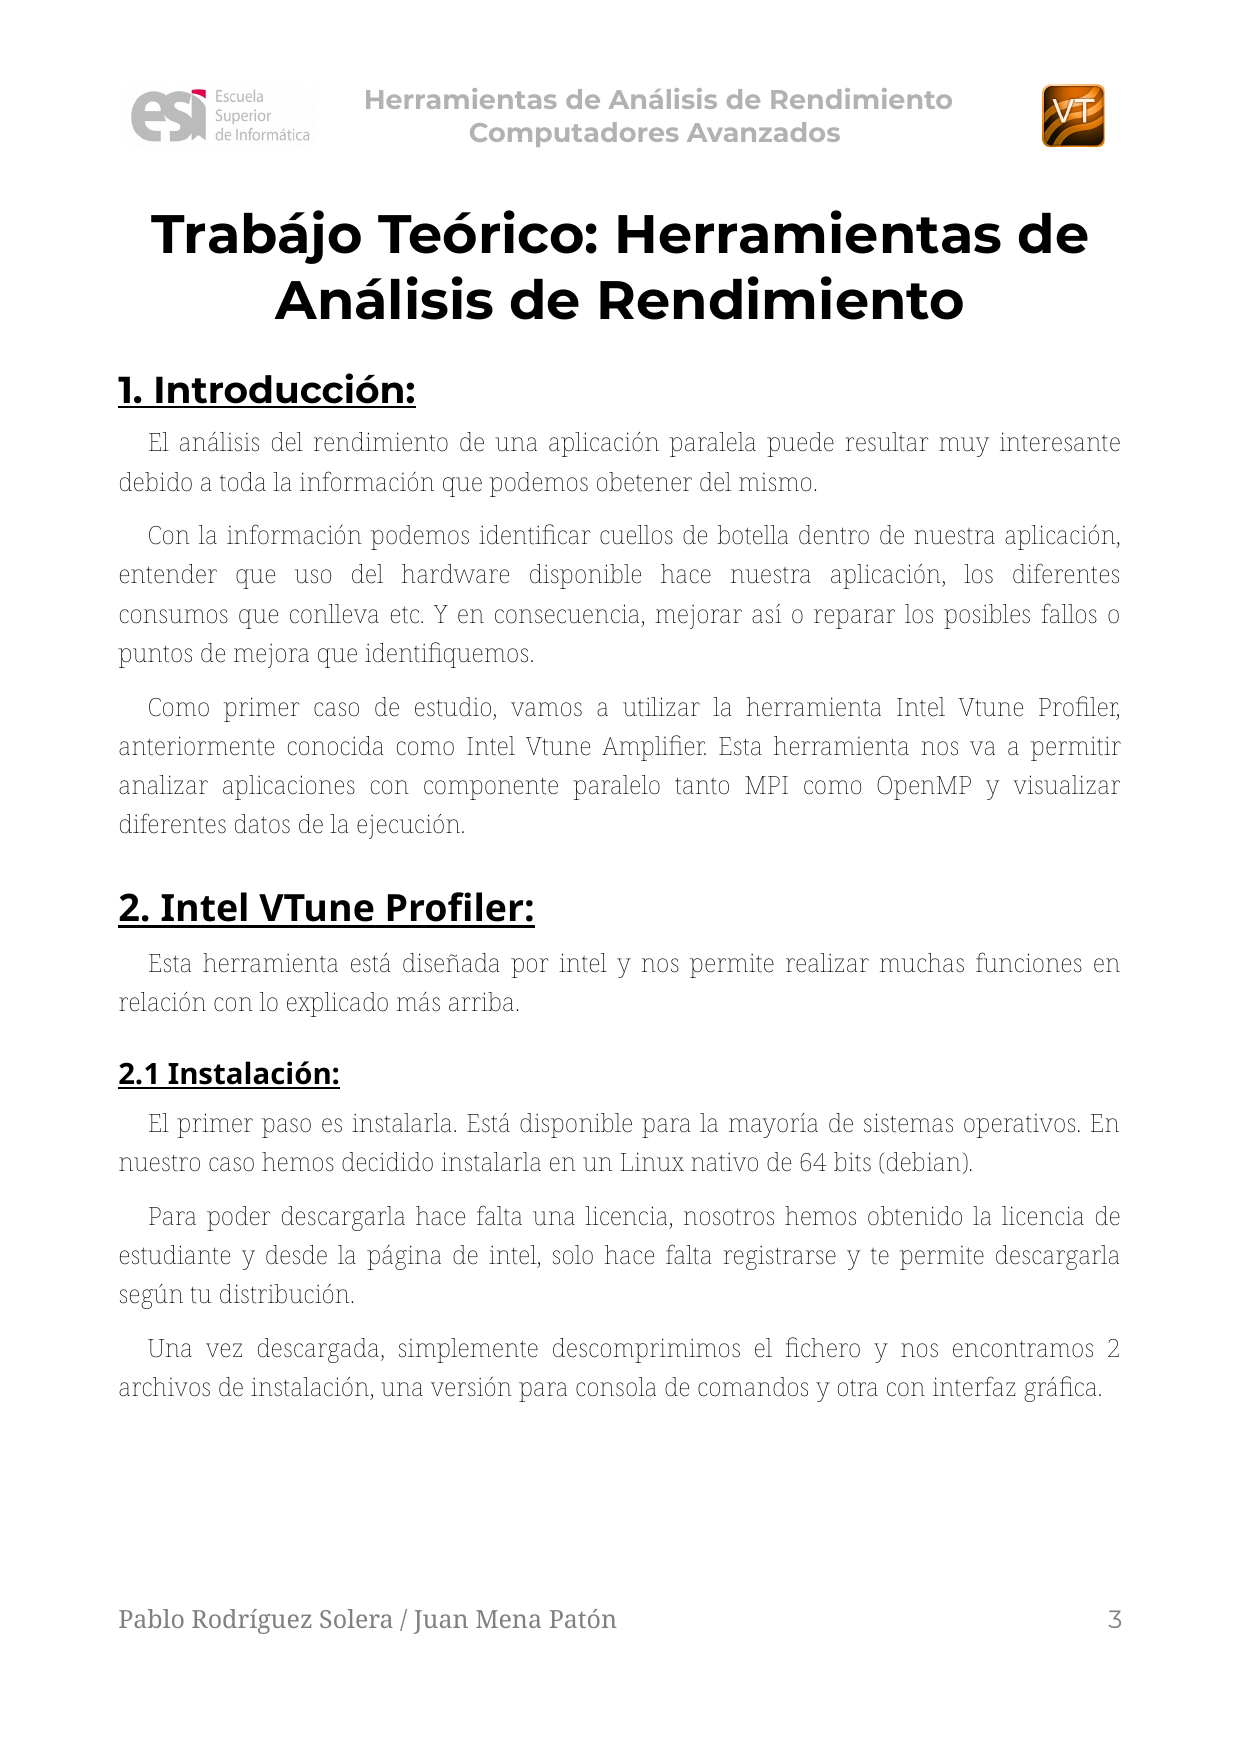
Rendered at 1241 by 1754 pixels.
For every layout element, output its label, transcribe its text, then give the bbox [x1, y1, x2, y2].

text Una vez descargada, simplemente descomprimimos el fichero y nos encontramos 2 archivos de instalación, una versión para consola de comandos y otra con interfaz gráfica. [118, 1330, 1122, 1404]
picture [124, 82, 315, 147]
subtitle 1. Introducción: [118, 367, 1122, 412]
text Con la información podemos identificar cuellos de botella dentro de nuestra aplicación, entender que uso del hardware disponible hace nuestra aplicación, los diferentes consumos que conlleva etc. Y en consecuencia, mejorar así o reparar los posibles fallos o puntos de mejora que identifiquemos. [118, 518, 1122, 669]
text Como primer caso de estudio, vamos a utilizar la herramienta Intel Vtune Profiler, anteriormente conocida como Intel Vtune Amplifier. Esta herramienta nos va a permitir analizar aplicaciones con componente paralelo tanto MPI como OpenMP y visualizar diferentes datos de la ejecución. [118, 689, 1122, 841]
text El primer paso es instalarla. Está disponible para la mayoría de sistemas operativos. En nuestro caso hemos decidido instalarla en un Linux nativo de 64 bits (debian). [118, 1105, 1122, 1179]
text Esta herramienta está diseñada por intel y nos permite realizar muchas funciones en relación con lo explicado más arriba. [118, 945, 1122, 1019]
picture [1042, 84, 1105, 147]
subtitle 2.1 Instalación: [118, 1053, 1122, 1093]
subtitle 2. Intel VTune Profiler: [118, 881, 1122, 933]
subtitle Trabájo Teórico: Herramientas de Análisis de Rendimiento [118, 201, 1122, 333]
text El análisis del rendimiento de una aplicación paralela puede resultar muy interesante debido a toda la información que podemos obetener del mismo. [118, 425, 1122, 498]
text Para poder descargarla hace falta una licencia, nosotros hemos obtenido la licencia de estudiante y desde la página de intel, solo hace falta registrarse y te permite descargarla según tu distribución. [118, 1198, 1122, 1311]
